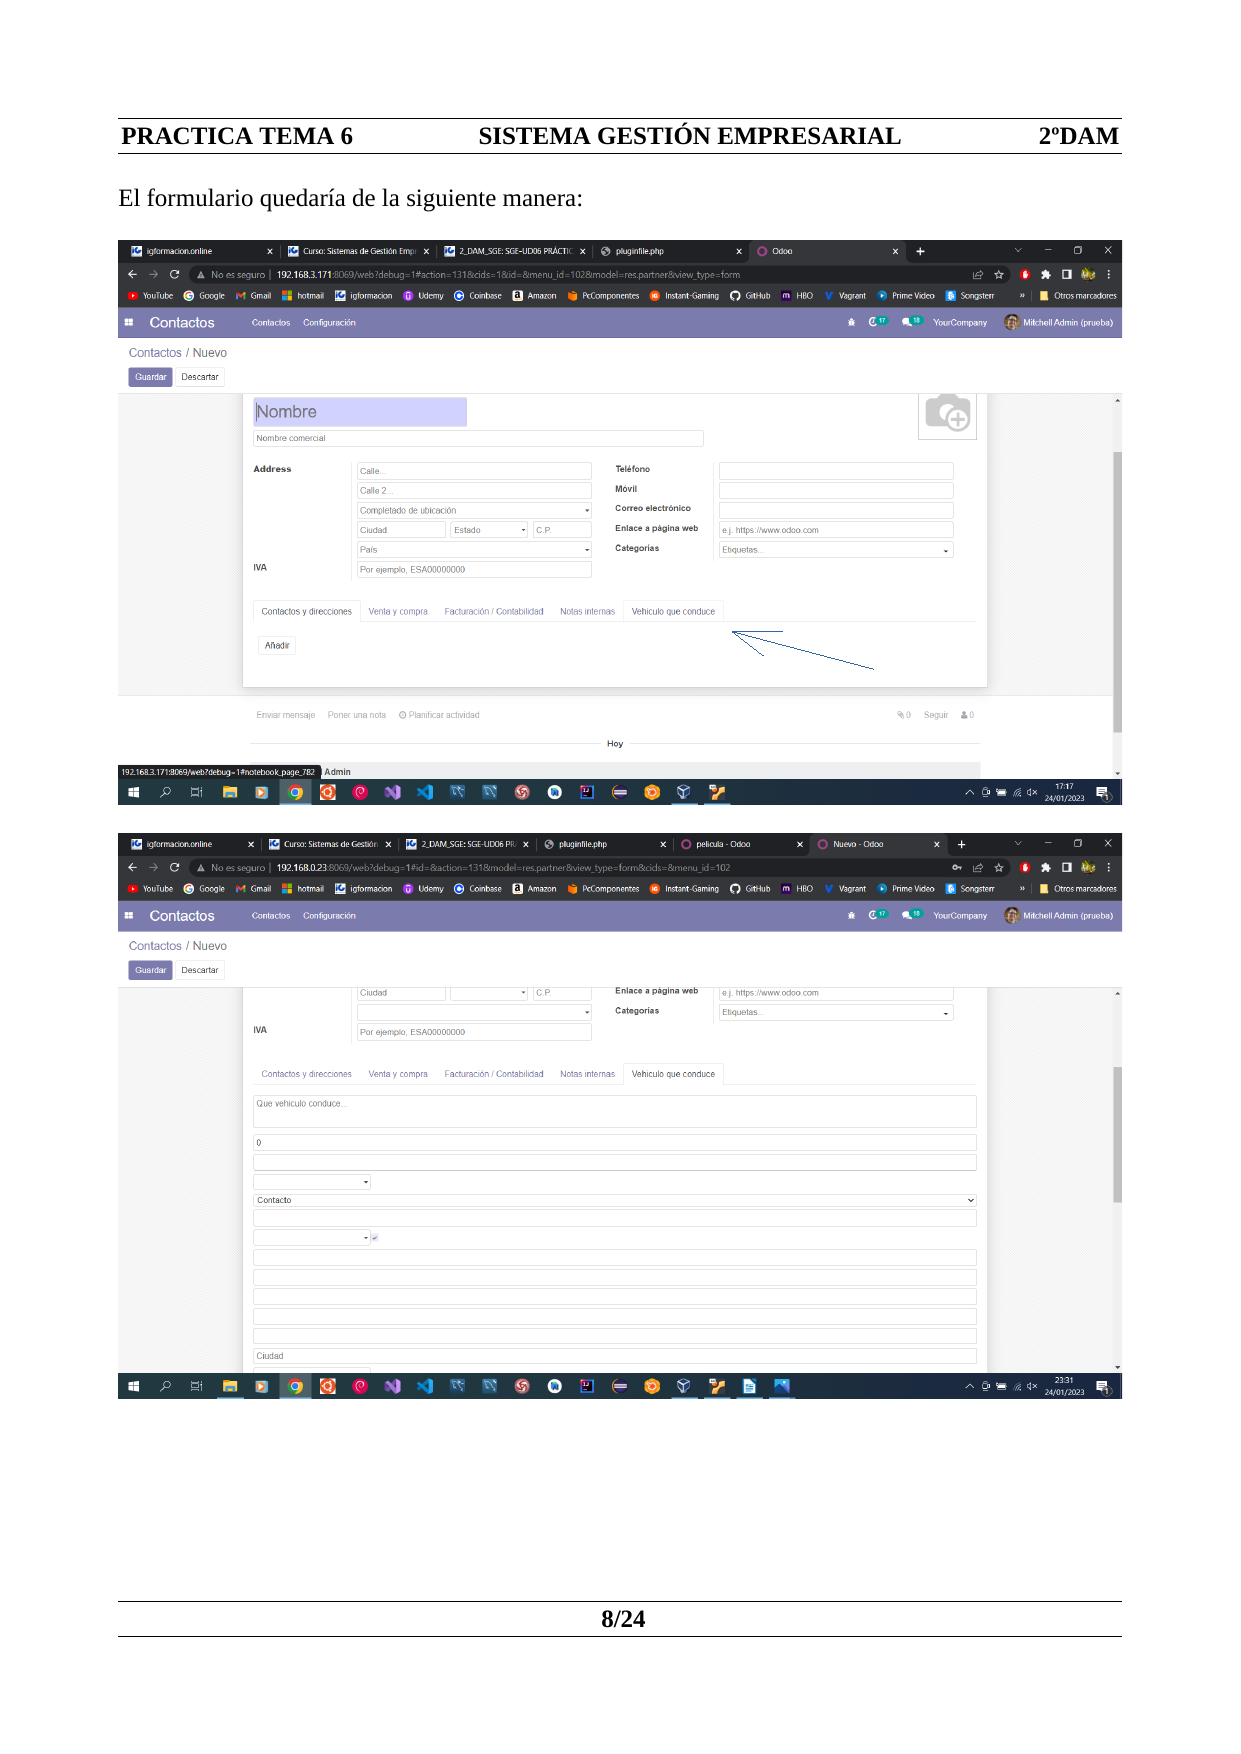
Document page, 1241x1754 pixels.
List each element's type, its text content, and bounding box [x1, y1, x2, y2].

text El formulario quedaría de la siguiente manera: [118, 183, 1122, 211]
picture [118, 240, 1123, 805]
picture [118, 833, 1123, 1399]
